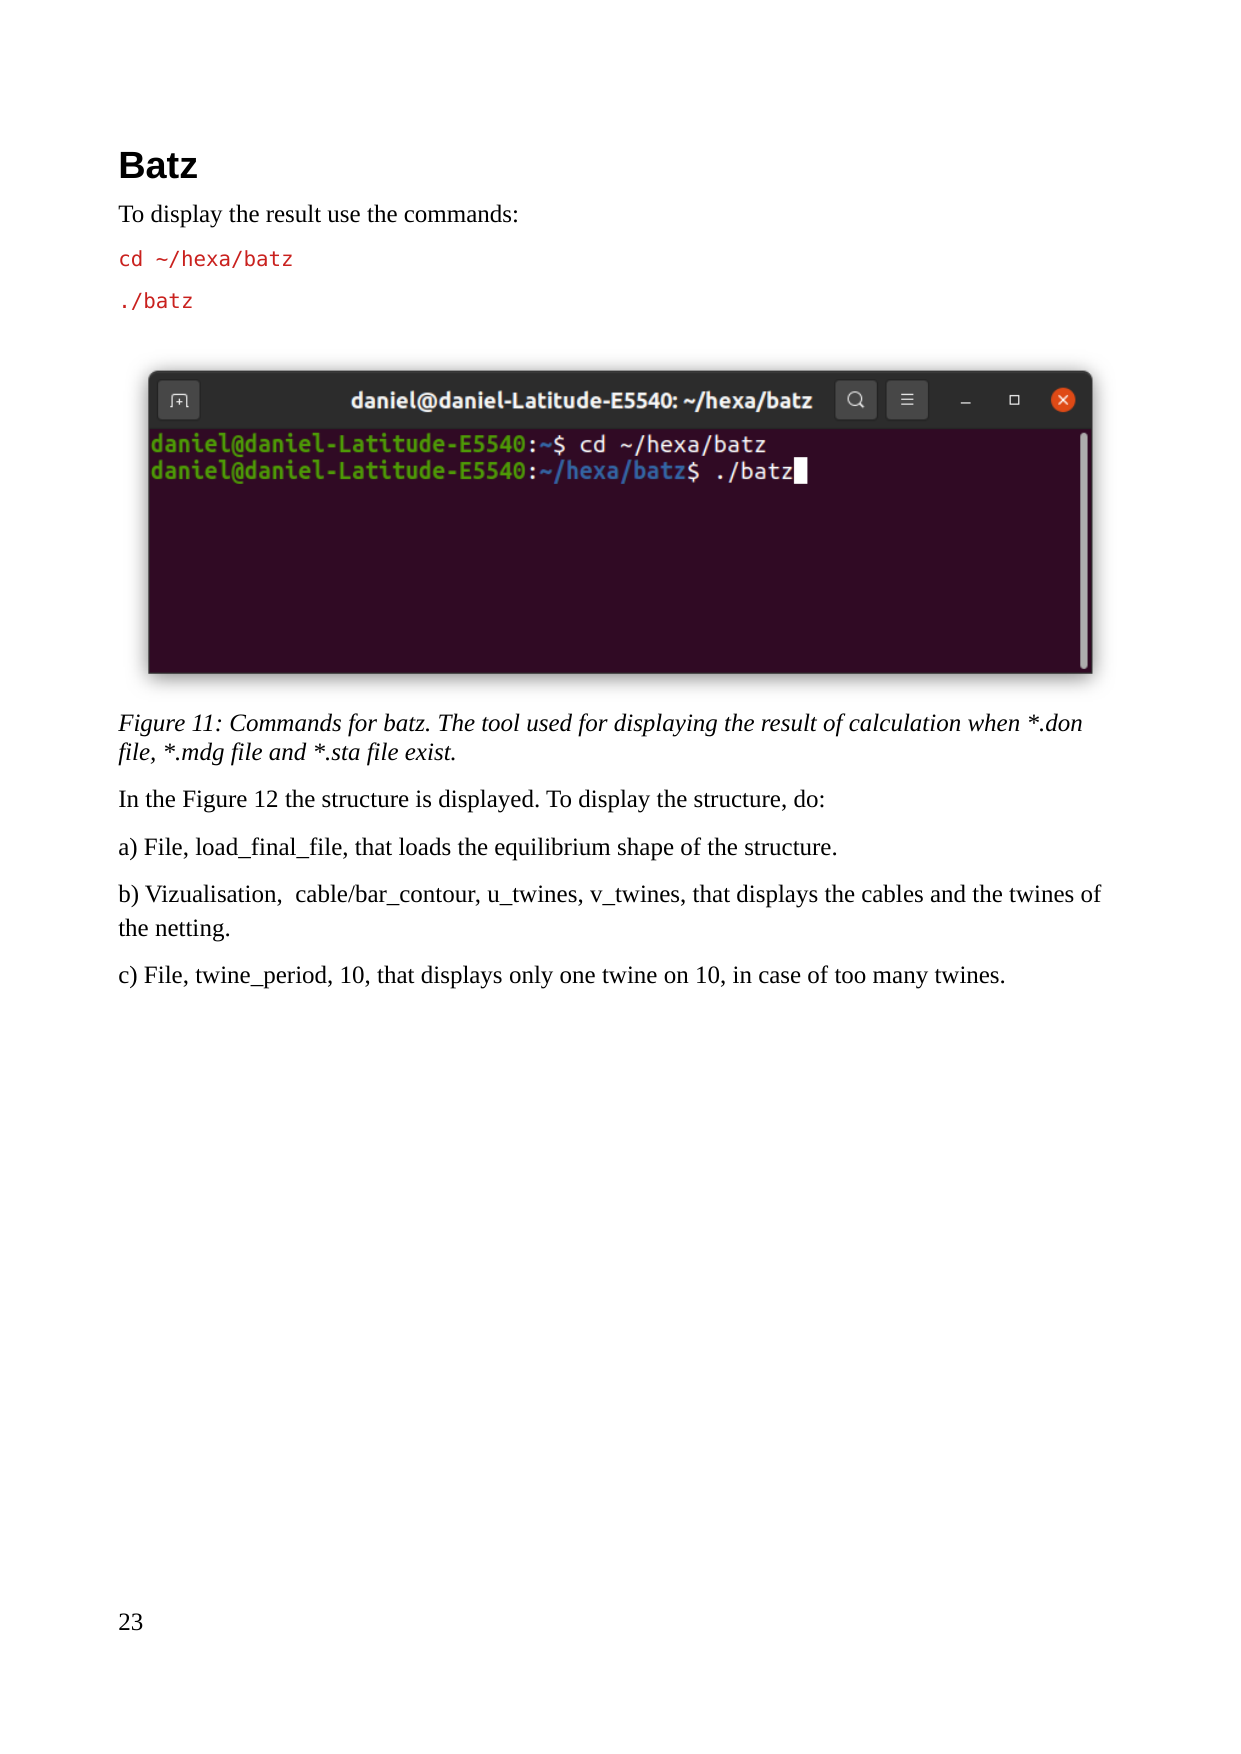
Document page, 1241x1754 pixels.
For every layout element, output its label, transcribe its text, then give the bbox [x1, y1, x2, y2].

text ./batz [118, 289, 1122, 313]
text b) Vizualisation, cable/bar_contour, u_twines, v_twines, that displays the cables and the twines of the netting. [118, 879, 1122, 941]
text c) File, twine_period, 10, that displays only one twine on 10, in case of too many twines. [118, 960, 1122, 989]
text cd ~/hexa/batz [118, 247, 1122, 271]
text To display the result use the commands: [118, 199, 1122, 228]
text a) File, load_final_file, that loads the equilibrium shape of the structure. [118, 832, 1122, 861]
text In the Figure 12 the structure is displayed. To display the structure, do: [118, 784, 1122, 813]
picture [118, 344, 1123, 708]
text Figure 11: Commands for batz. The tool used for displaying the result of calculation when *.don file, *.mdg file and *.sta file exist. [118, 708, 1122, 766]
subtitle Batz [118, 143, 1122, 187]
